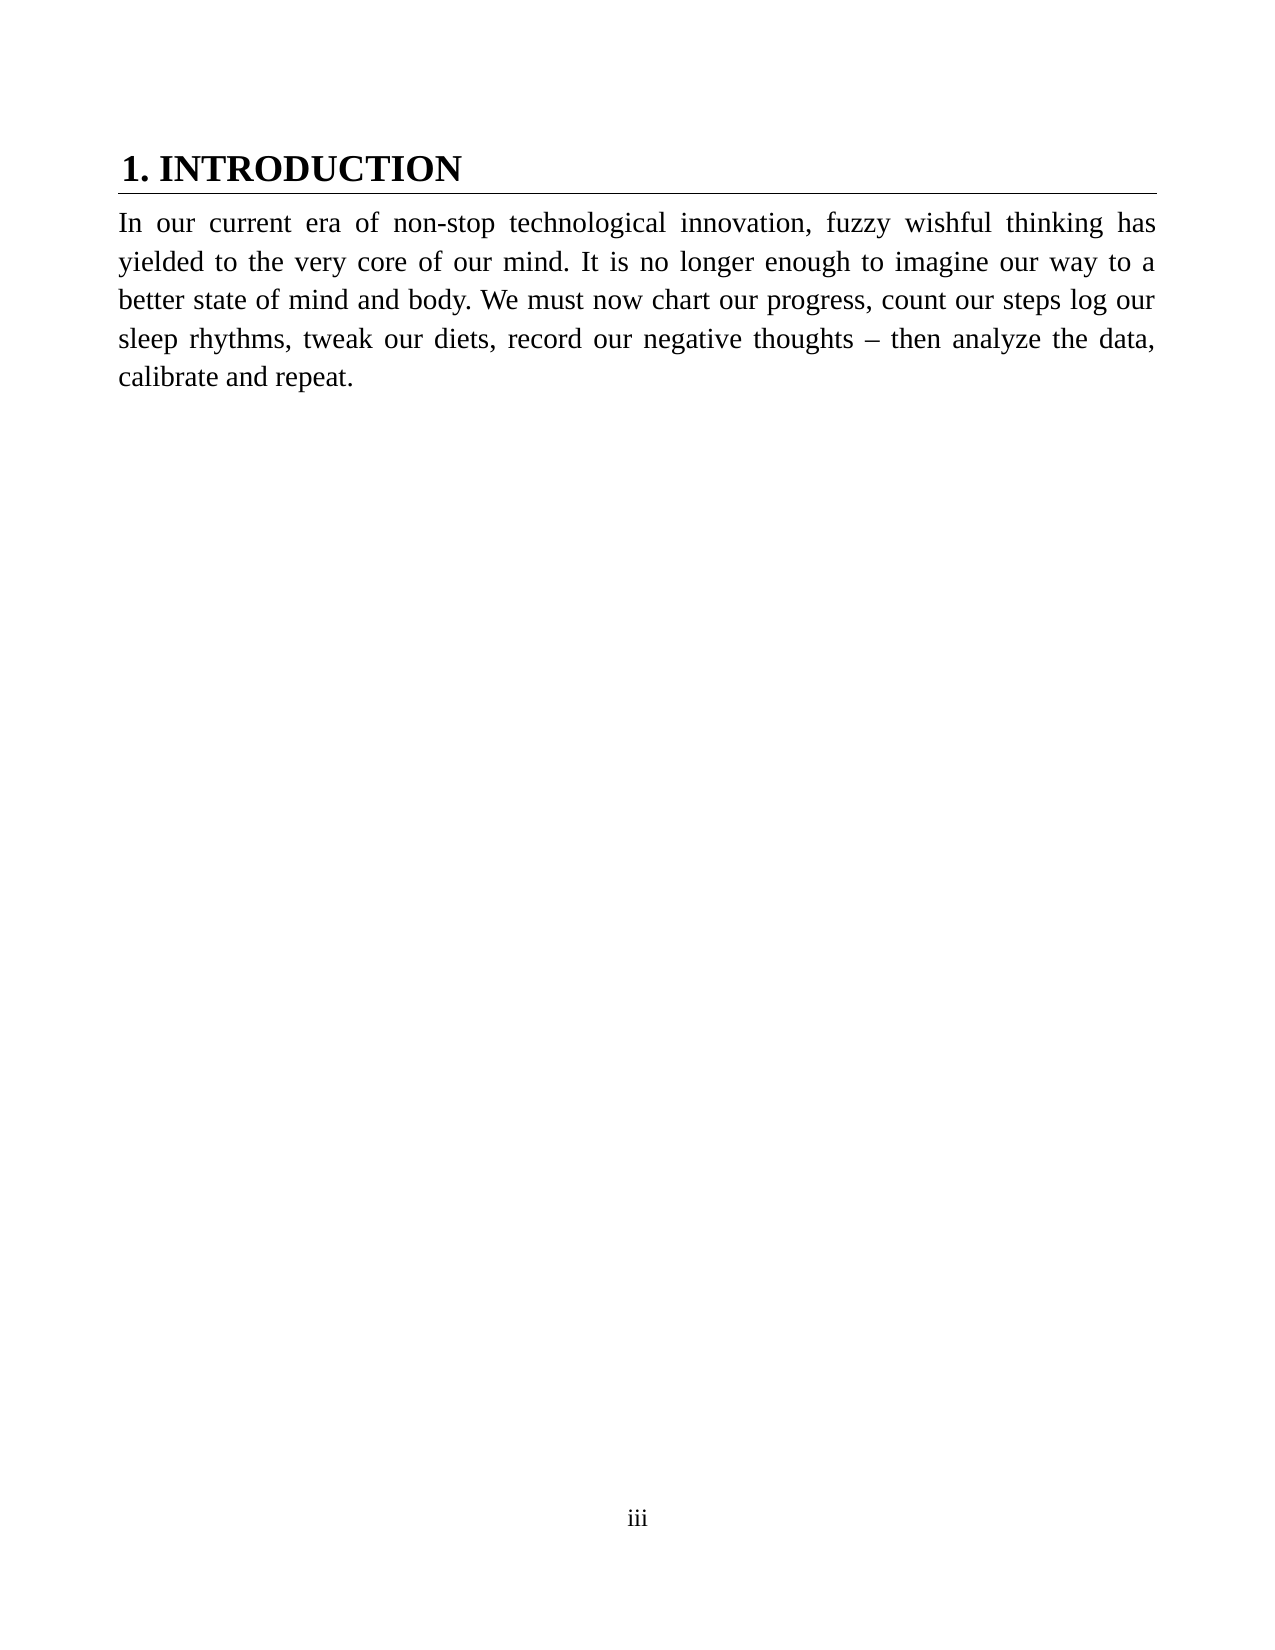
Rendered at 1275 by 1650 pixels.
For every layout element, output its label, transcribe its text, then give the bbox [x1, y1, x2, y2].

subtitle 1. INTRODUCTION [118, 143, 1157, 193]
text In our current era of non-stop technological innovation, fuzzy wishful thinking has yielded to the very core of our mind. It is no longer enough to imagine our way to a better state of mind and body. We must now chart our progress, count our steps log our sleep rhythms, tweak our diets, record our negative thoughts – then analyze the data, calibrate and repeat. [118, 205, 1157, 393]
